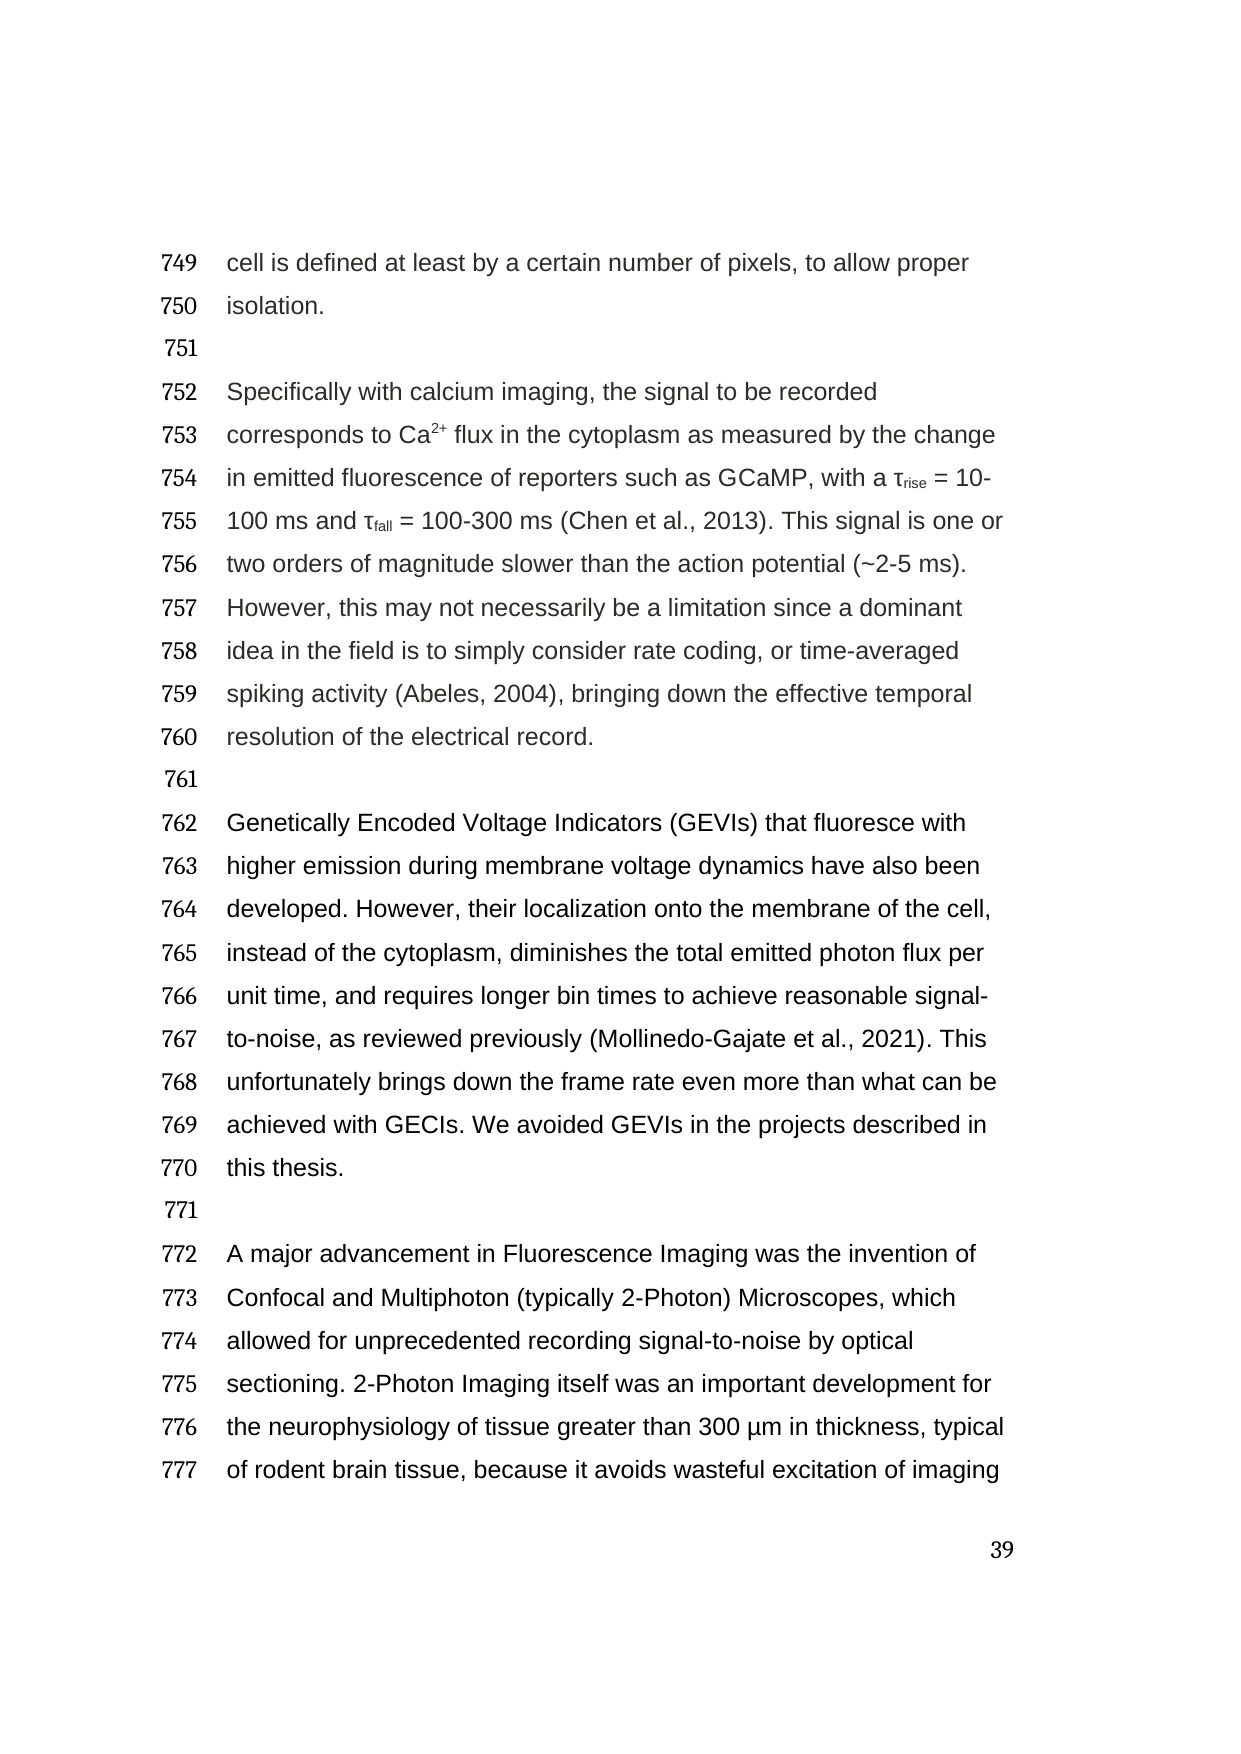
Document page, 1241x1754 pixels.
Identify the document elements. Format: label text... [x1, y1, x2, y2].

text A major advancement in Fluorescence Imaging was the invention of Confocal and Multiphoton (typically 2-Photon) Microscopes, which allowed for unprecedented recording signal-to-noise by optical sectioning. 2-Photon Imaging itself was an important development for the neurophysiology of tissue greater than 300 µm in thickness, typical of rodent brain tissue, because it avoids wasteful excitation of imaging [226, 1239, 1014, 1484]
text Genetically Encoded Voltage Indicators (GEVIs) that fluoresce with higher emission during membrane voltage dynamics have also been developed. However, their localization onto the membrane of the cell, instead of the cytoplasm, diminishes the total emitted photon flux per unit time, and requires longer bin times to achieve reasonable signal-to-noise, as reviewed previously (Mollinedo-Gajate et al., 2021). This unfortunately brings down the frame rate even more than what can be achieved with GECIs. We avoided GEVIs in the projects described in this thesis. [226, 808, 1014, 1182]
text cell is defined at least by a certain number of pixels, to allow proper isolation. [226, 248, 1014, 319]
text Specifically with calcium imaging, the signal to be recorded corresponds to Ca2+ flux in the cytoplasm as measured by the change in emitted fluorescence of reporters such as GCaMP, with a τrise = 10-100 ms and τfall = 100-300 ms (Chen et al., 2013)⁠. This signal is one or two orders of magnitude slower than the action potential (~2-5 ms). However, this may not necessarily be a limitation since a dominant idea in the field is to simply consider rate coding, or time-averaged spiking activity (Abeles, 2004)⁠, bringing down the effective temporal resolution of the electrical record. [226, 377, 1014, 751]
